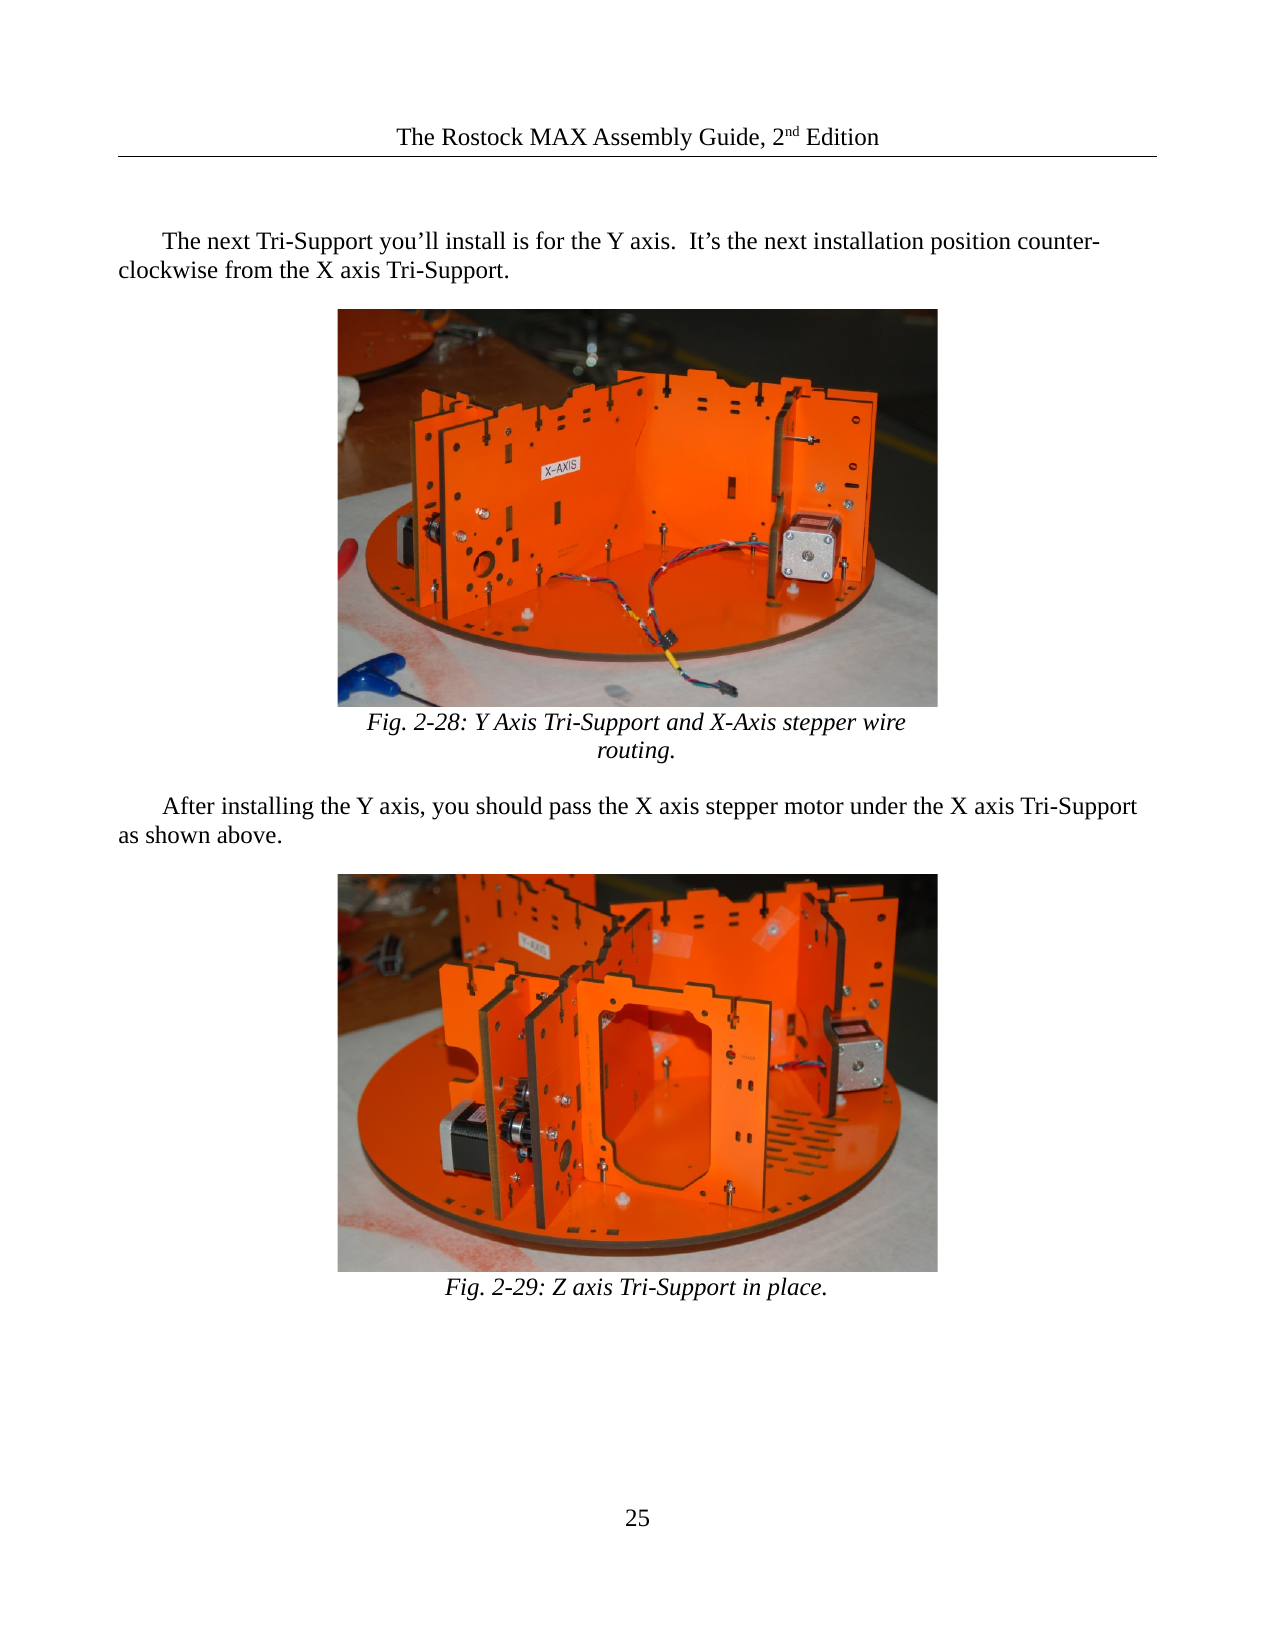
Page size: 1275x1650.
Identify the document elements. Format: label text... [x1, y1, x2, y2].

text After installing the Y axis, you should pass the X axis stepper motor under the X axis Tri-Support as shown above. [118, 791, 1157, 849]
picture [337, 874, 938, 1272]
text Fig. 2-28: Y Axis Tri-Support and X-Axis stepper wire routing. [337, 707, 937, 764]
picture [337, 309, 938, 707]
text The next Tri-Support you’ll install is for the Y axis. It’s the next installation position counter-clockwise from the X axis Tri-Support. [118, 226, 1157, 284]
text Fig. 2-29: Z axis Tri-Support in place. [337, 1272, 937, 1300]
